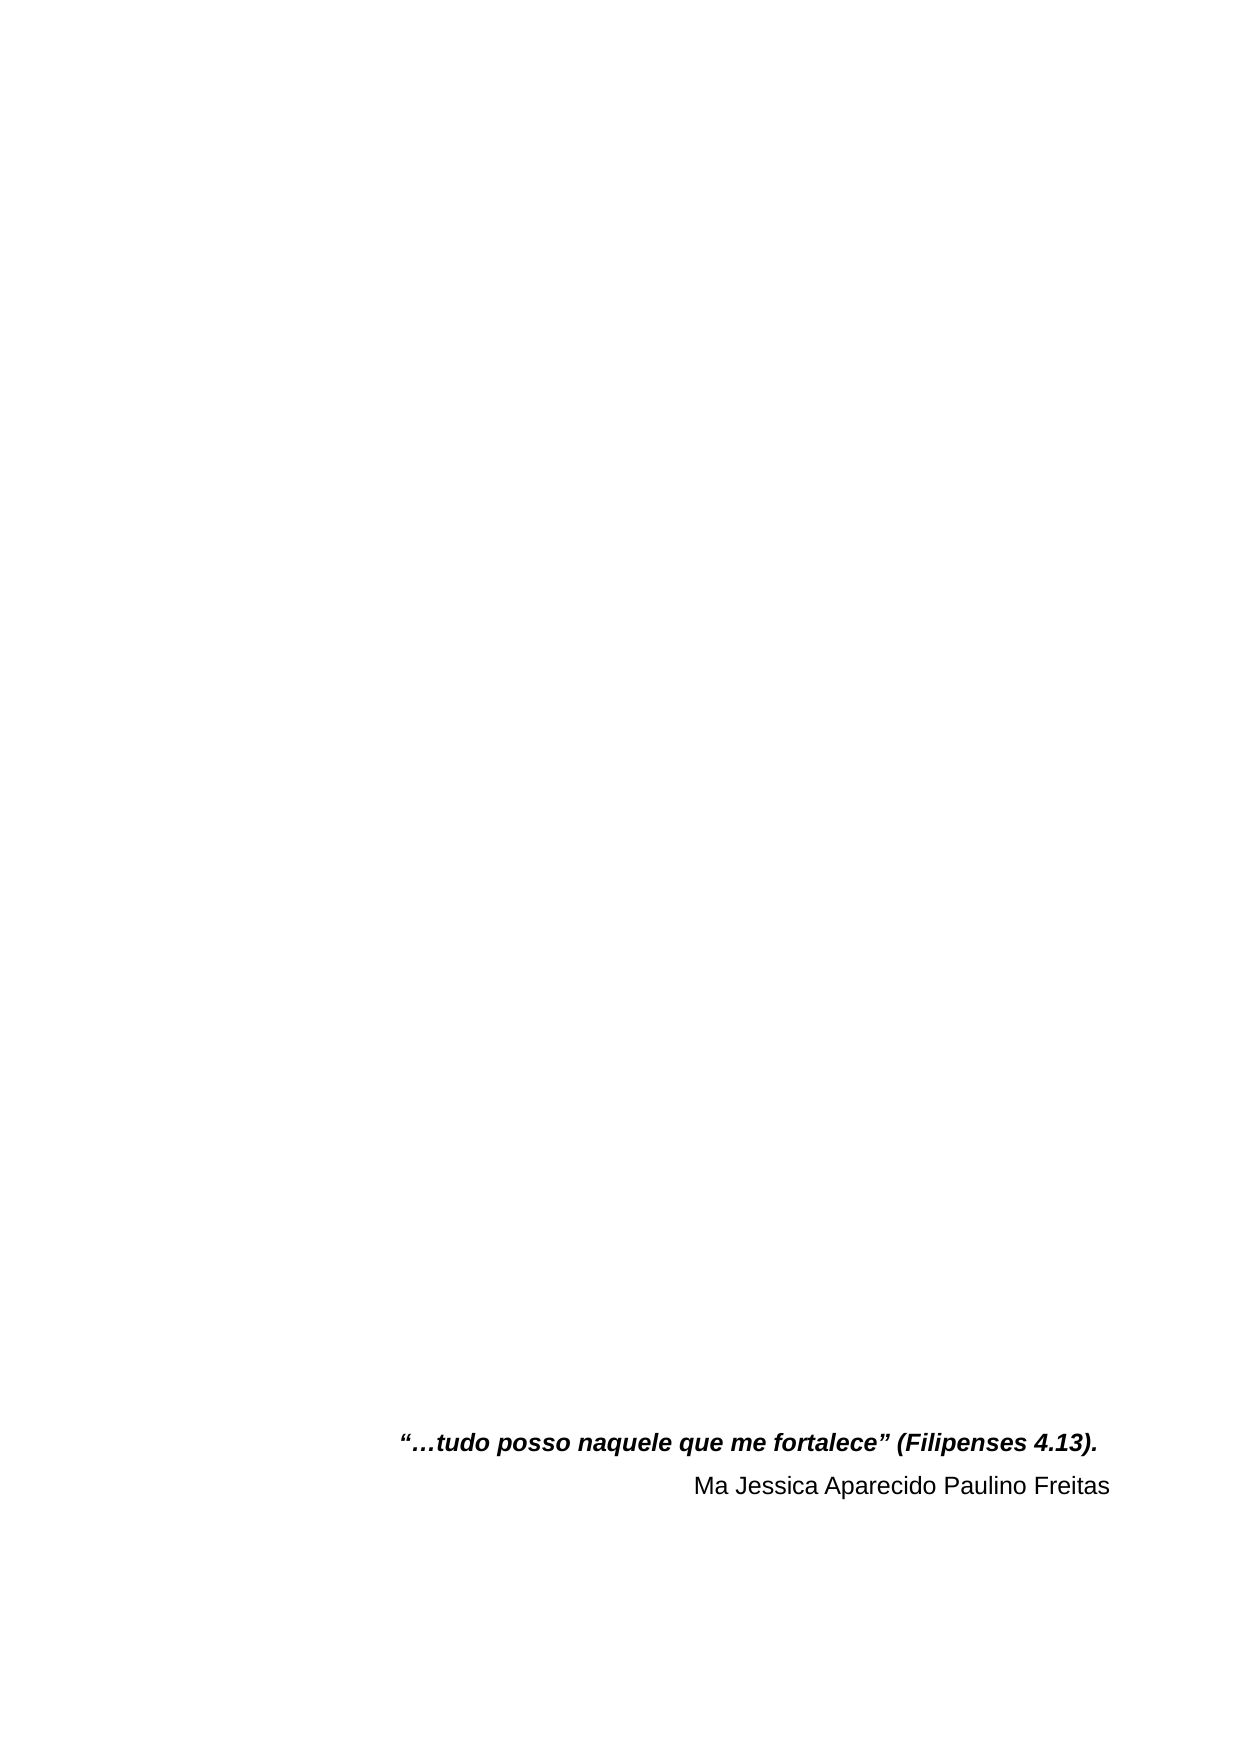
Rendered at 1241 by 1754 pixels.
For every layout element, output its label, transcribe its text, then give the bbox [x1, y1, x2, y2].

text Ma Jessica Aparecido Paulino Freitas [177, 1471, 1122, 1500]
text “…tudo posso naquele que me fortalece” (Filipenses 4.13). [177, 1428, 1122, 1457]
